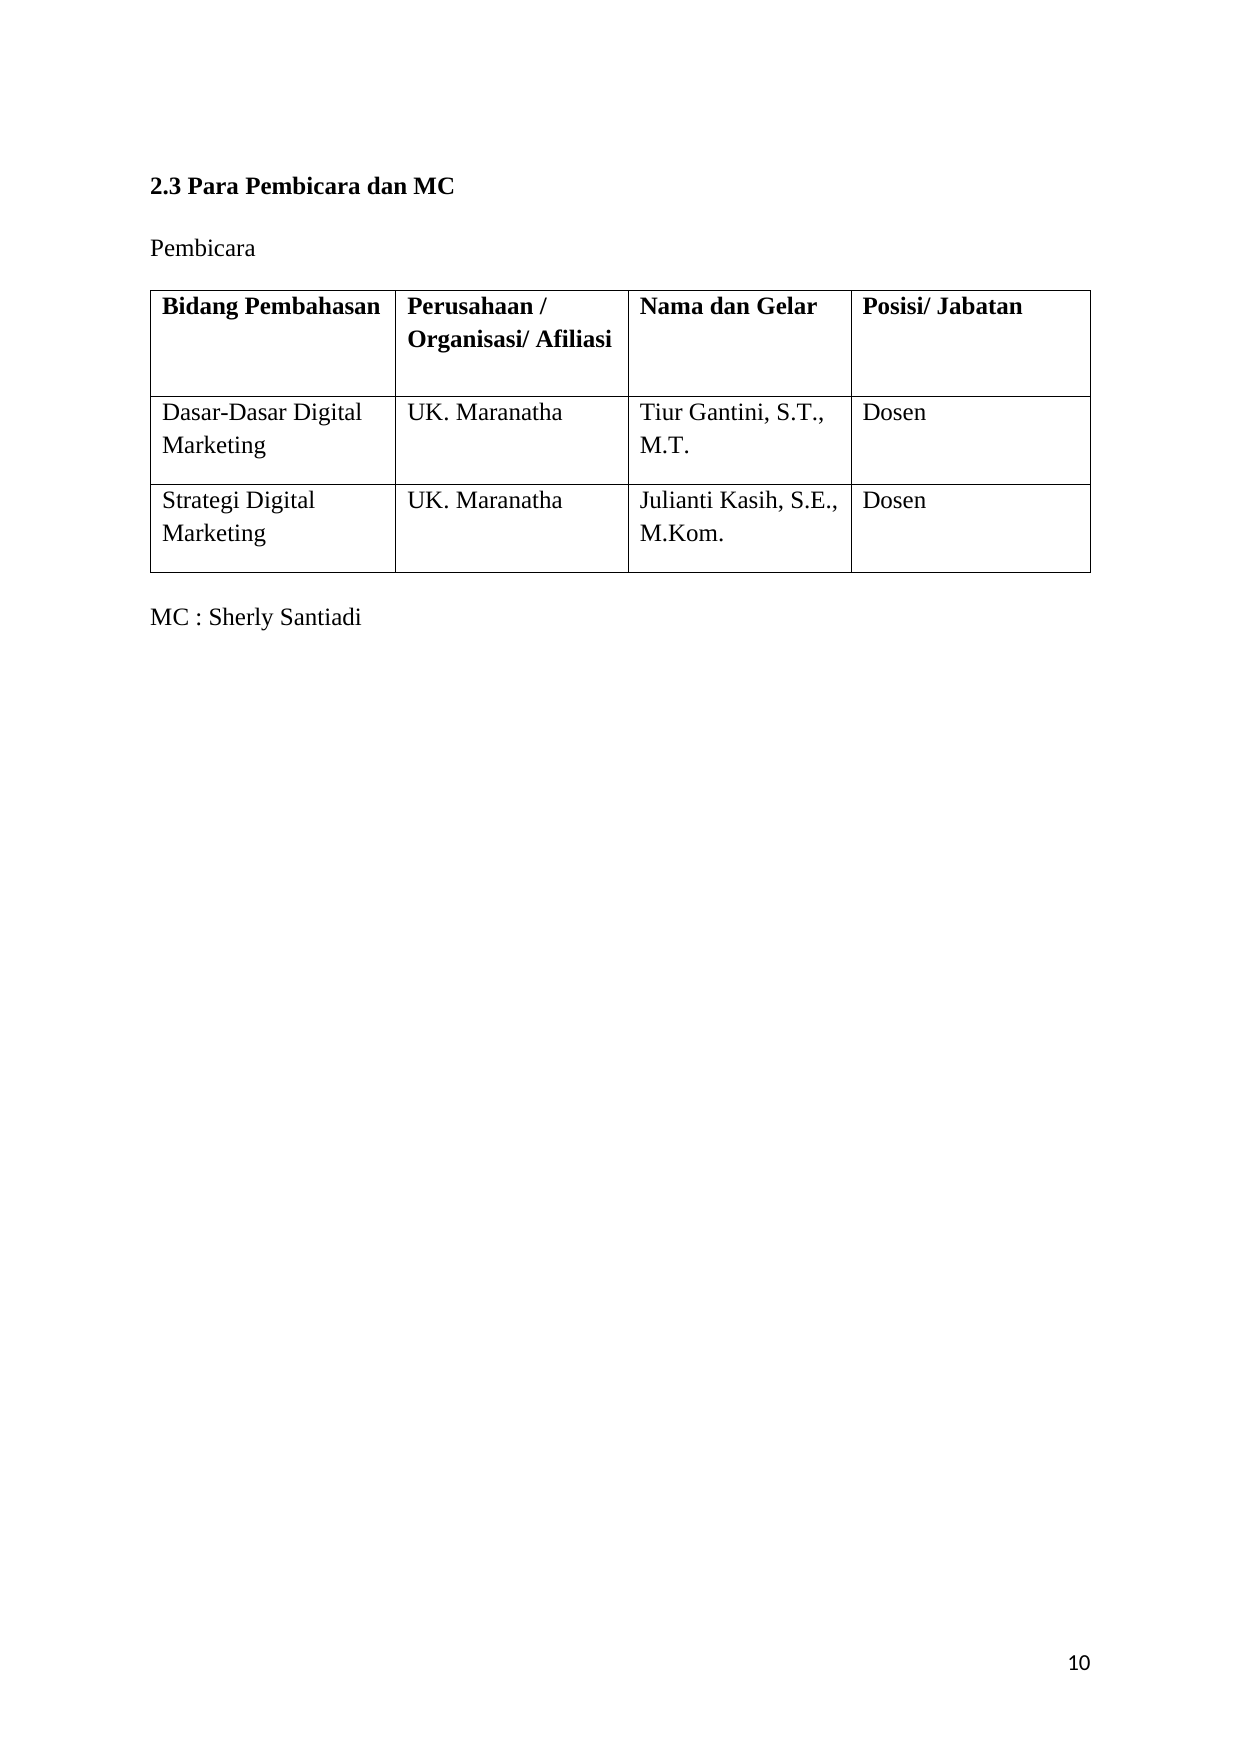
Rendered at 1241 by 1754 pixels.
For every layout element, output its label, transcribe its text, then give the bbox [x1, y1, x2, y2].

table_header Bidang Pembahasan [151, 291, 395, 396]
table_header Perusahaan / Organisasi/ Afiliasi [396, 291, 628, 396]
subtitle 2.3 Para Pembicara dan MC [150, 171, 1090, 199]
table_header Posisi/ Jabatan [852, 291, 1090, 396]
text MC : Sherly Santiadi [150, 573, 1090, 630]
table_header Nama dan Gelar [629, 291, 851, 396]
table_cell Tiur Gantini, S.T., M.T. [629, 397, 851, 484]
table_cell UK. Maranatha [396, 485, 628, 572]
table_cell Strategi Digital Marketing [151, 485, 395, 572]
table_cell Dosen [852, 397, 1090, 484]
text Pembicara [150, 204, 1090, 290]
table_cell UK. Maranatha [396, 397, 628, 484]
table_cell Dosen [852, 485, 1090, 572]
table_cell Julianti Kasih, S.E., M.Kom. [629, 485, 851, 572]
table_cell Dasar-Dasar Digital Marketing [151, 397, 395, 484]
